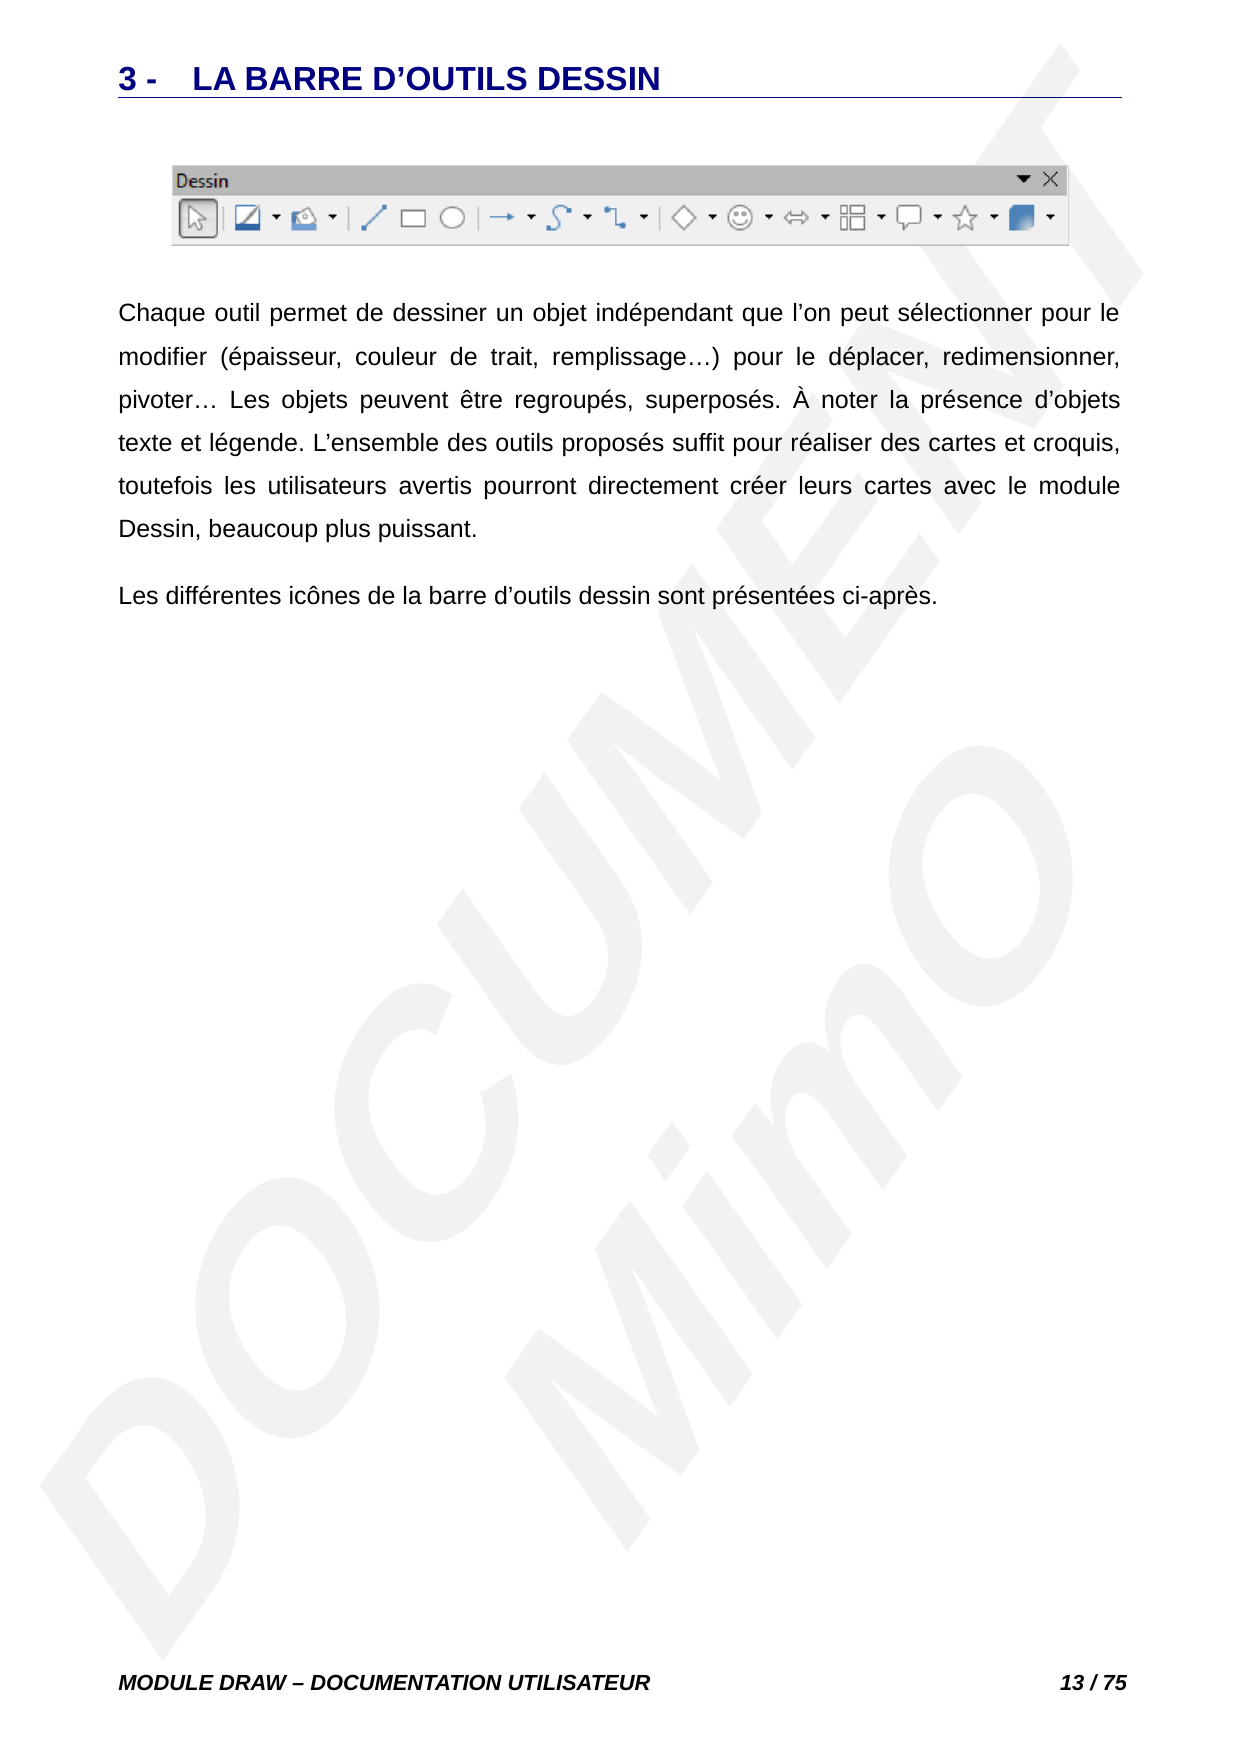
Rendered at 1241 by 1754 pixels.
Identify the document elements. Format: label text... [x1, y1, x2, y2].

picture [171, 165, 1070, 246]
subtitle La barre d’outils dessin [118, 59, 1122, 97]
text Les différentes icônes de la barre d’outils dessin sont présentées ci-après. [118, 581, 1122, 609]
text Chaque outil permet de dessiner un objet indépendant que l’on peut sélectionner pour le modifier (épaisseur, couleur de trait, remplissage…) pour le déplacer, redimensionner, pivoter… Les objets peuvent être regroupés, superposés. À noter la présence d’objets texte et légende. L’ensemble des outils proposés suffit pour réaliser des cartes et croquis, toutefois les utilisateurs avertis pourront directement créer leurs cartes avec le module Dessin, beaucoup plus puissant. [118, 298, 1122, 543]
